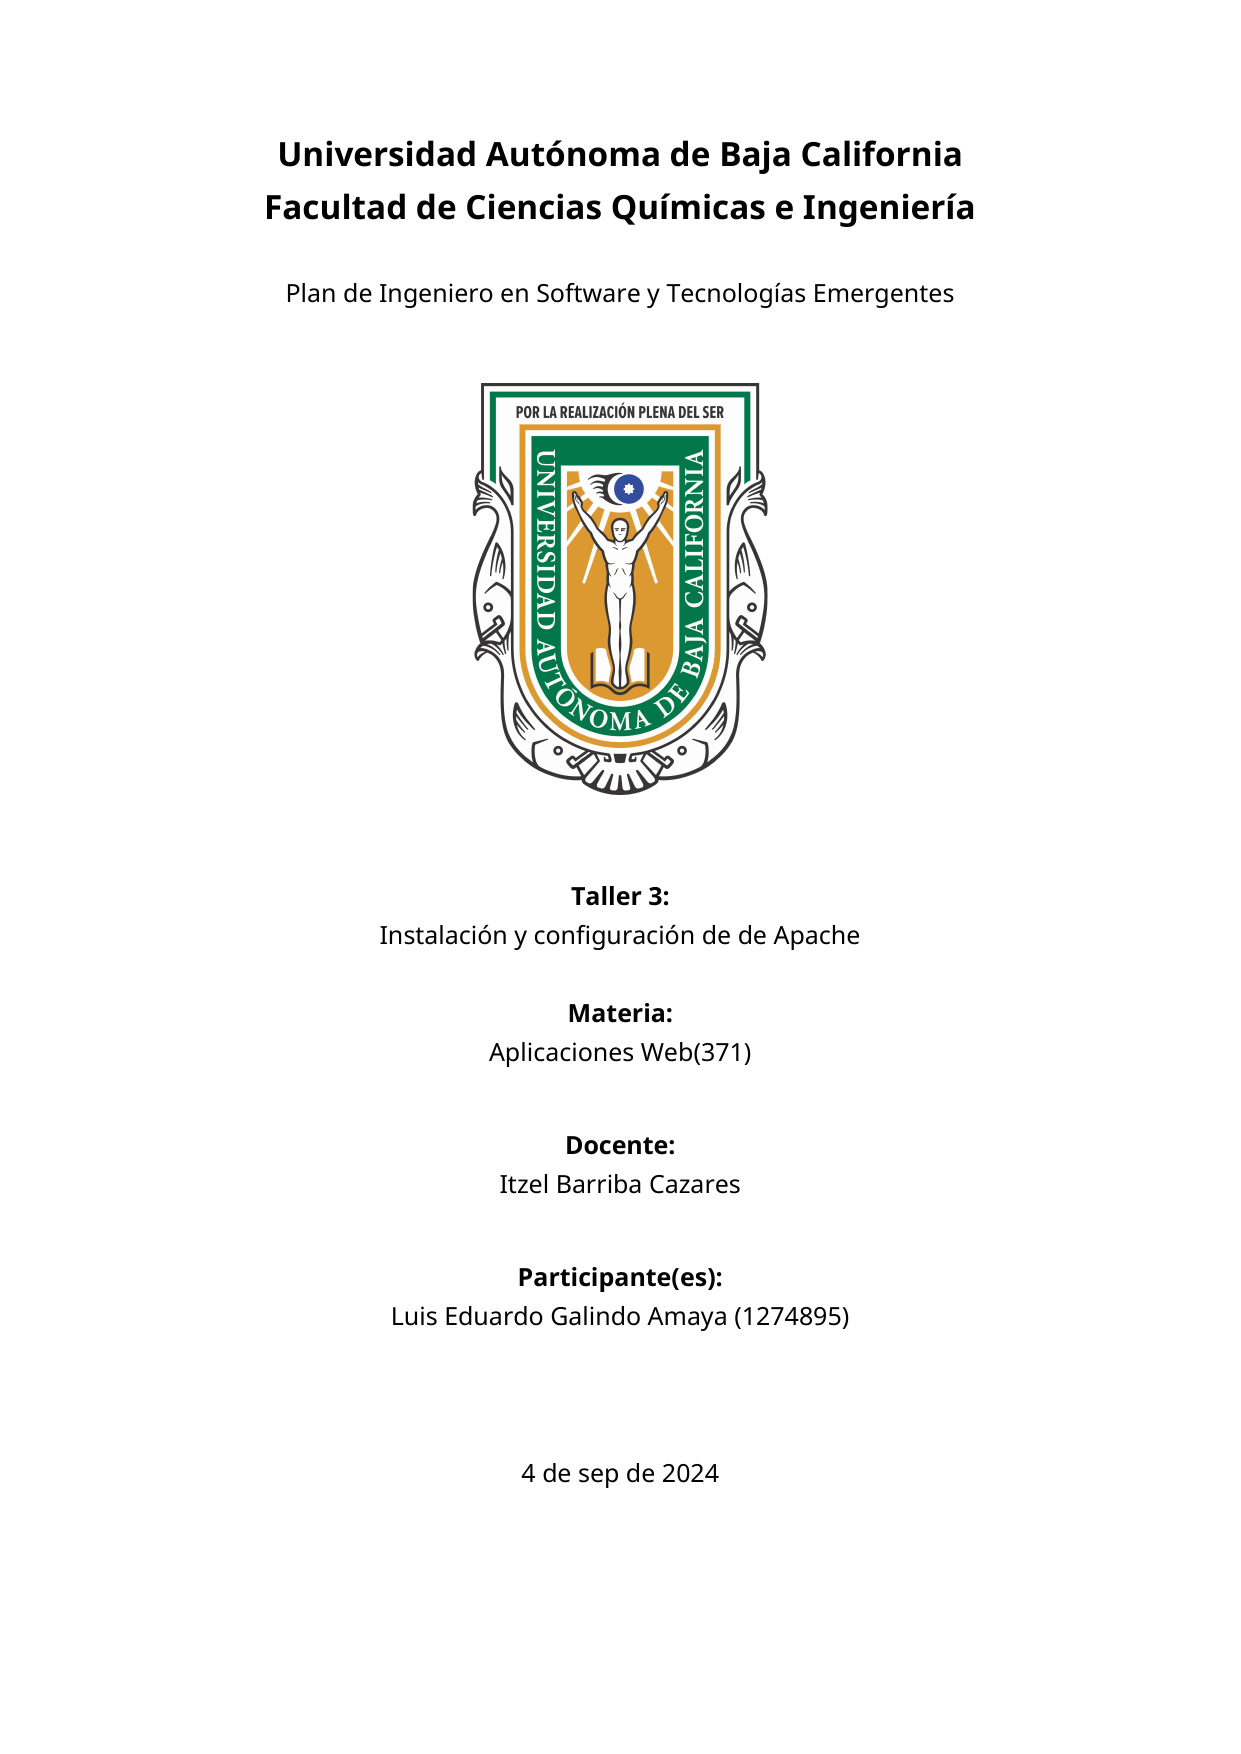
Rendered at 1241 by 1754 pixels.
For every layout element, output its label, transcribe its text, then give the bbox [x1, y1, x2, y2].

text Luis Eduardo Galindo Amaya (1274895) [150, 1299, 1090, 1333]
text Materia: [150, 996, 1090, 1030]
picture [472, 383, 768, 795]
text 4 de sep de 2024 [150, 1456, 1090, 1490]
text Docente: [150, 1128, 1090, 1162]
text Itzel Barriba Cazares [150, 1167, 1090, 1201]
text Instalación y configuración de de Apache [150, 917, 1090, 951]
text Aplicaciones Web(371) [150, 1035, 1090, 1069]
text Participante(es): [150, 1260, 1090, 1294]
text Taller 3: [150, 878, 1090, 912]
